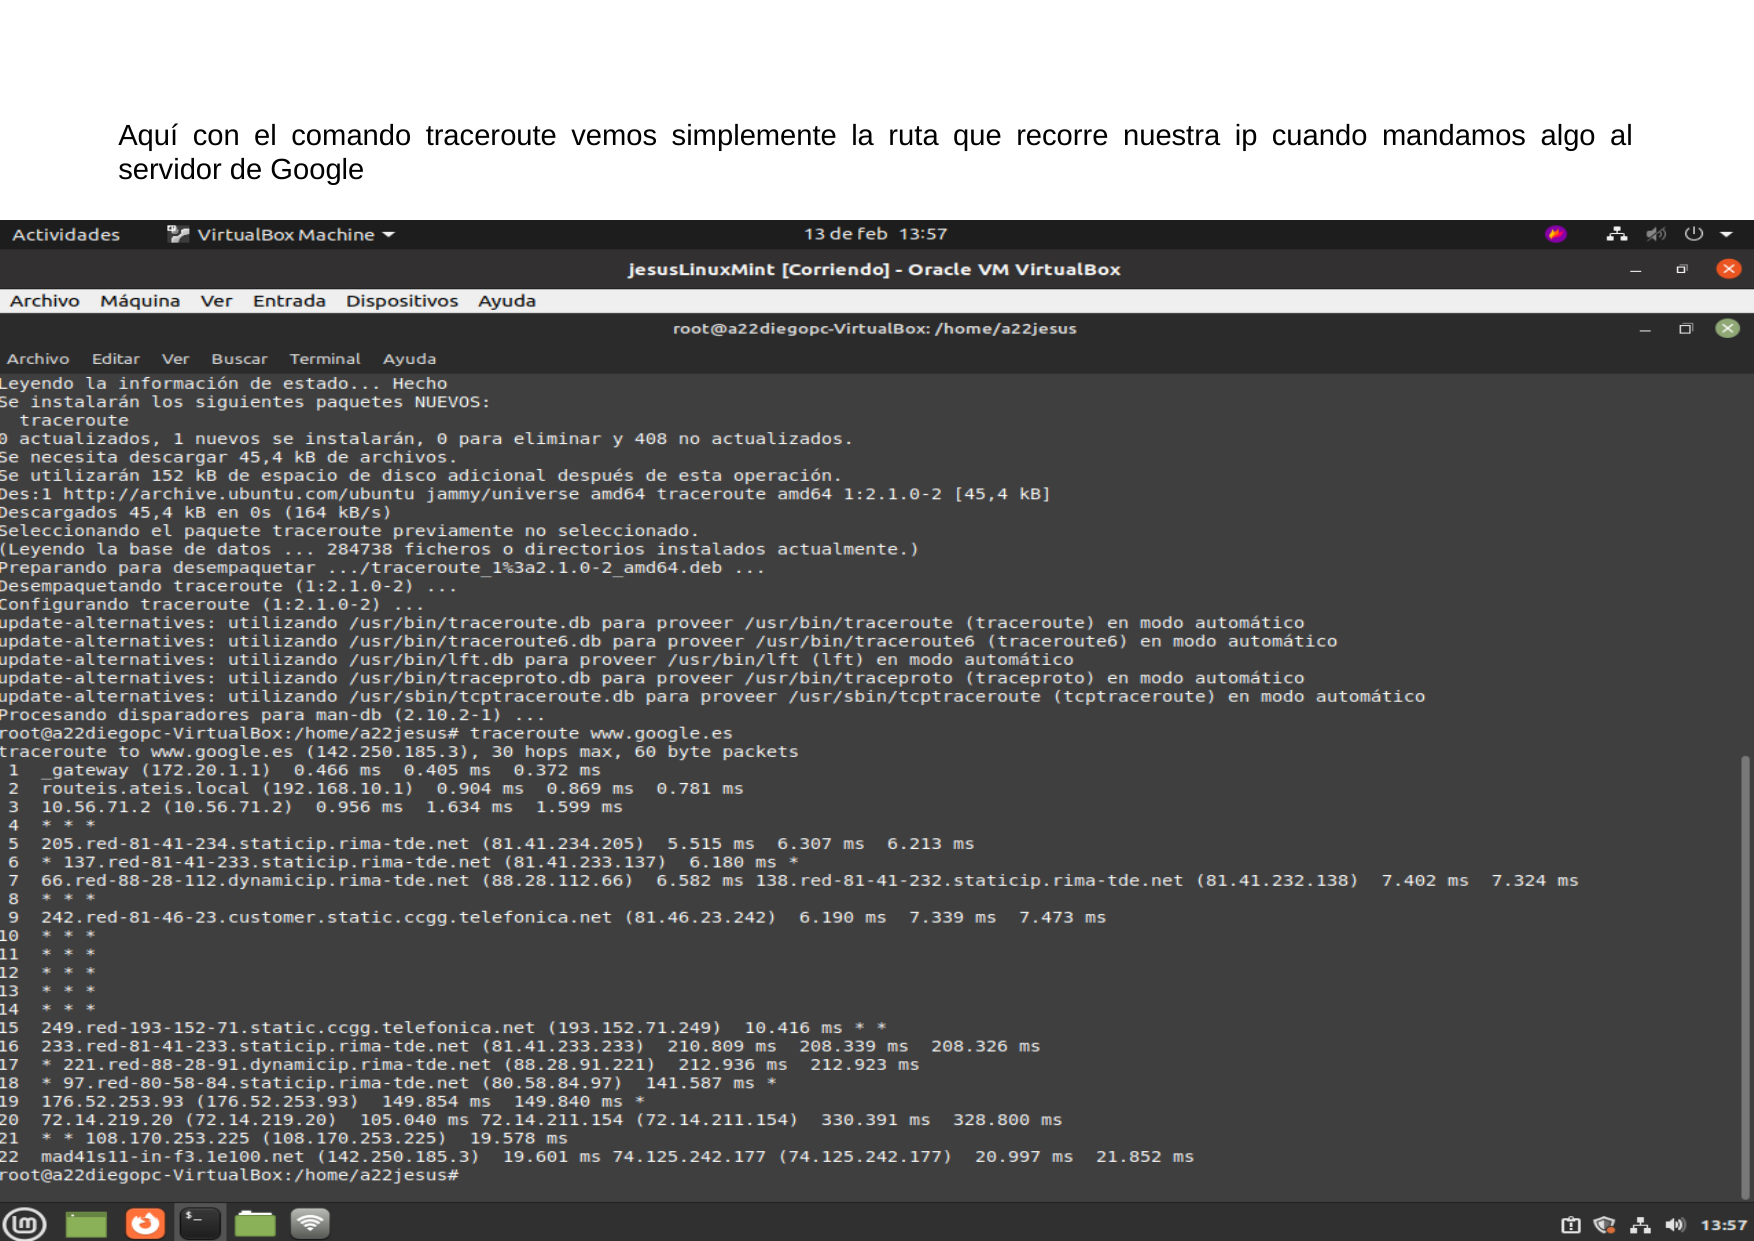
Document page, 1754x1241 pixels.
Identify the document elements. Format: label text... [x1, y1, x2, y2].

text Aquí con el comando traceroute vemos simplemente la ruta que recorre nuestra ip cuando mandamos algo al servidor de Google [118, 118, 1636, 185]
picture [0, 220, 1754, 1241]
